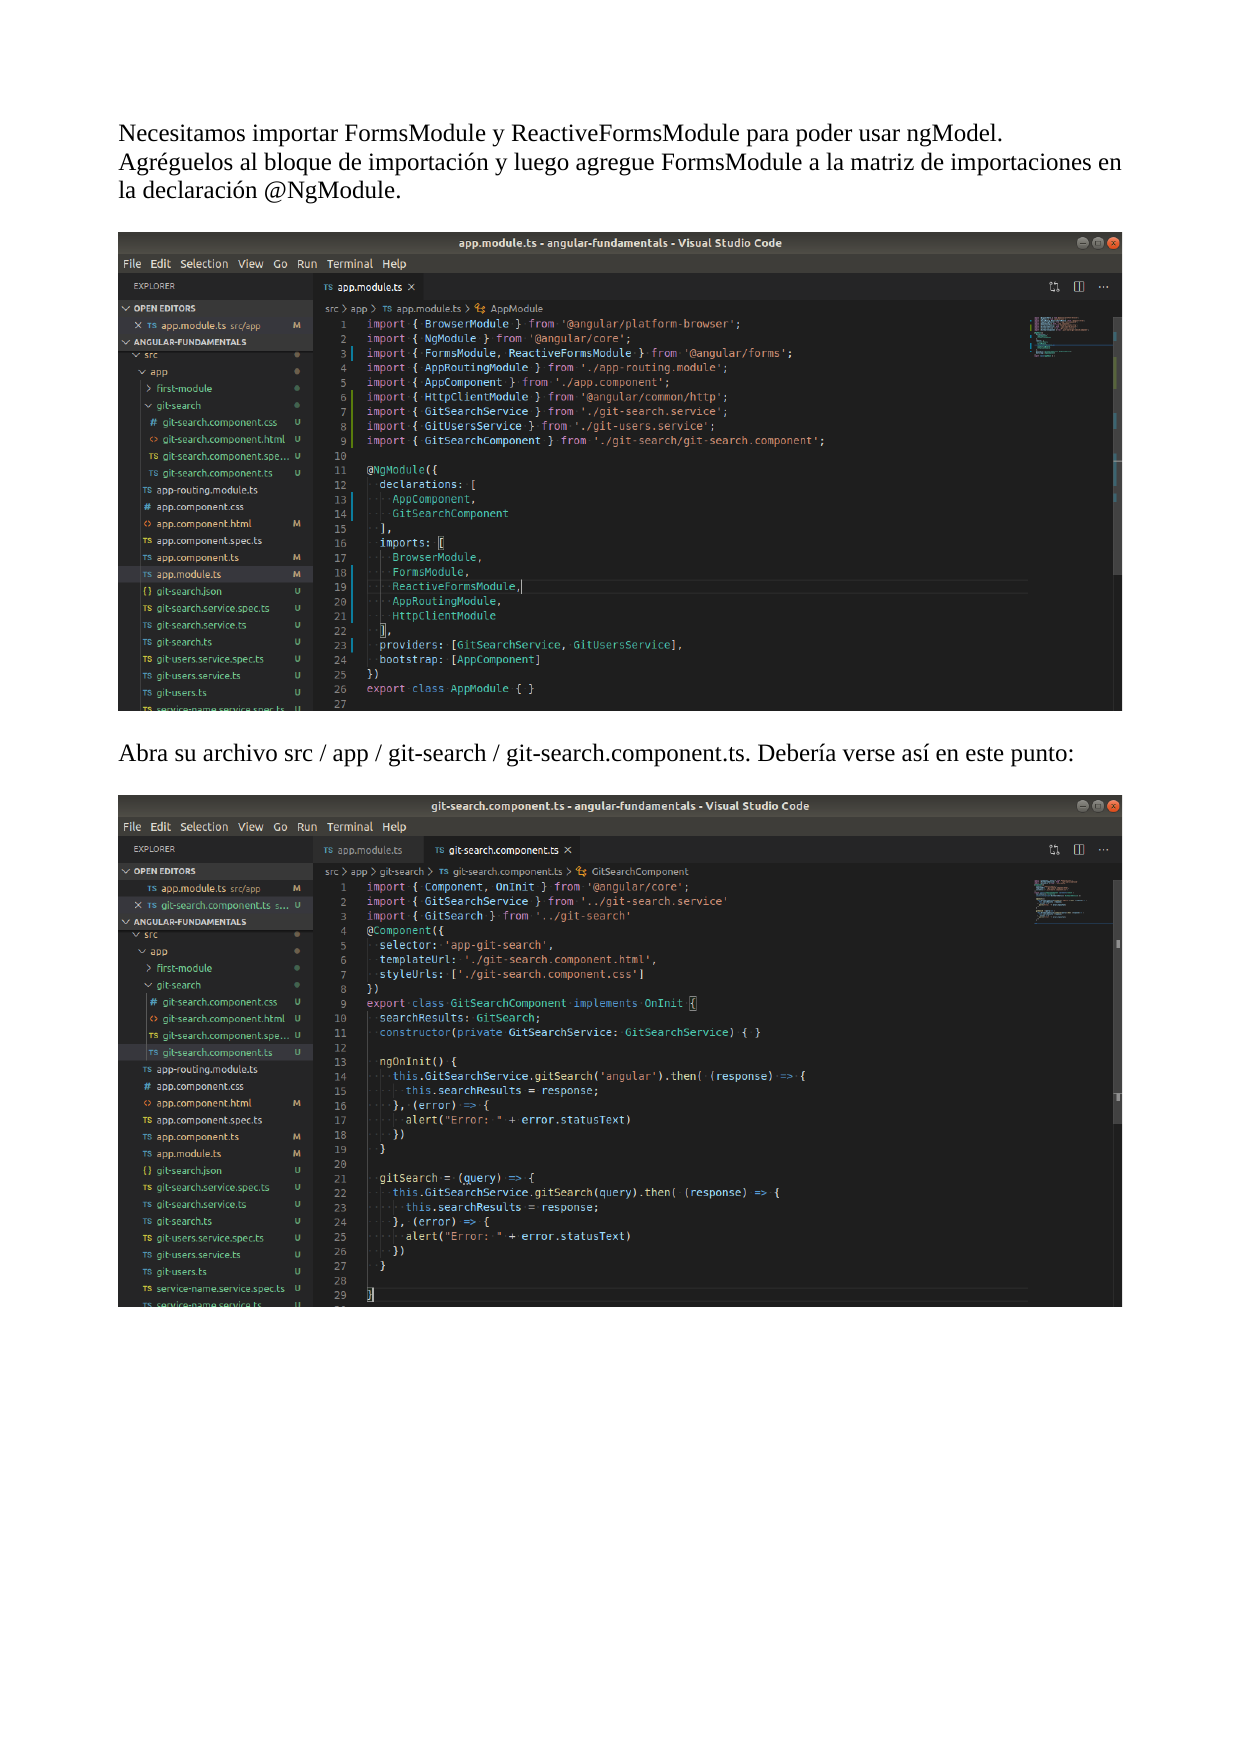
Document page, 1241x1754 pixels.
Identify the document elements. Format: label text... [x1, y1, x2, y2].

picture [118, 232, 1123, 711]
text Necesitamos importar FormsModule y ReactiveFormsModule para poder usar ngModel. Agréguelos al bloque de importación y luego agregue FormsModule a la matriz de importaciones en la declaración @NgModule. [118, 118, 1122, 204]
picture [118, 795, 1123, 1307]
text Abra su archivo src / app / git-search / git-search.component.ts. Debería verse así en este punto: [118, 738, 1122, 767]
